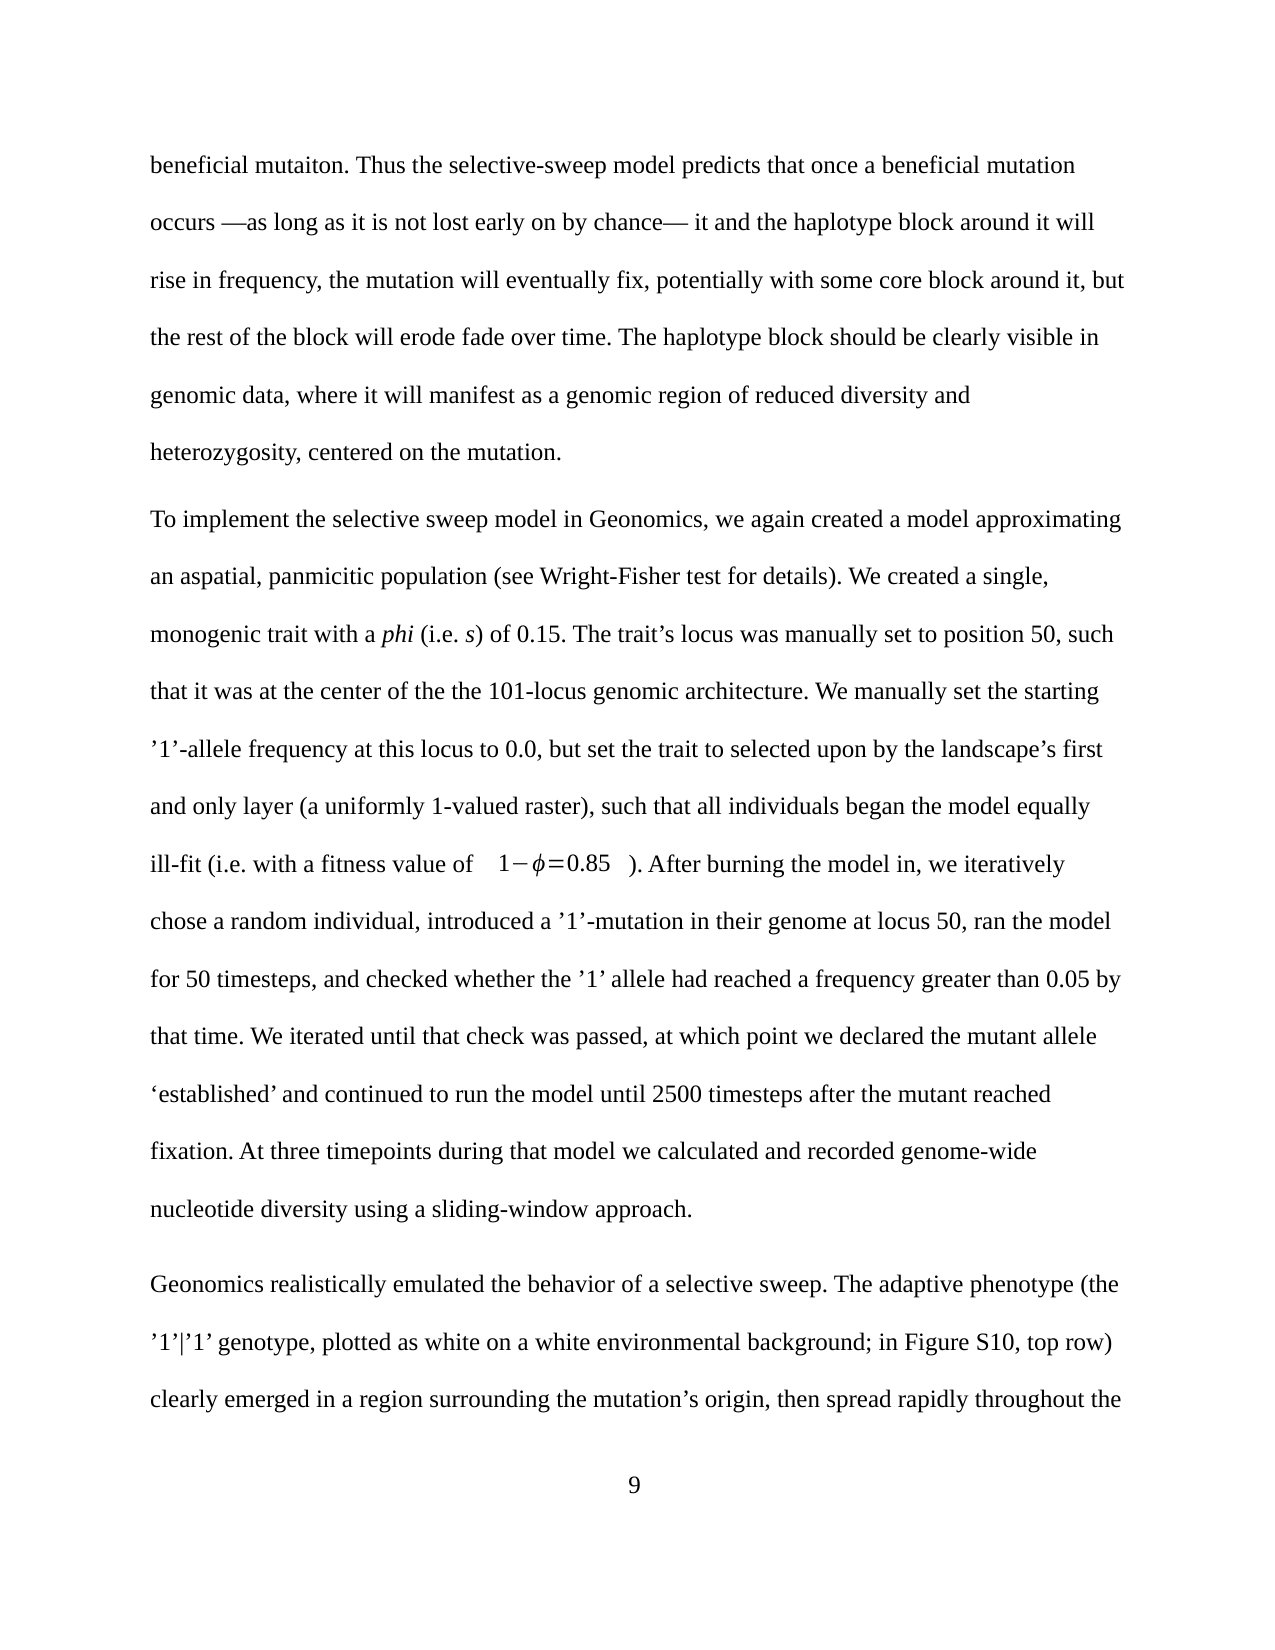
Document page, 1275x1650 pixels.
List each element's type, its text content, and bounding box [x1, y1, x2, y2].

text Geonomics realistically emulated the behavior of a selective sweep. The adaptive phenotype (the ’1’|’1’ genotype, plotted as white on a white environmental background; in Figure S10, top row) clearly emerged in a region surrounding the mutation’s origin, then spread rapidly throughout the [150, 1269, 1125, 1413]
text beneficial mutaiton. Thus the selective-sweep model predicts that once a beneficial mutation occurs —as long as it is not lost early on by chance— it and the haplotype block around it will rise in frequency, the mutation will eventually fix, potentially with some core block around it, but the rest of the block will erode fade over time. The haplotype block should be clearly visible in genomic data, where it will manifest as a genomic region of reduced diversity and heterozygosity, centered on the mutation. [150, 150, 1125, 466]
text To implement the selective sweep model in Geonomics, we again created a model approximating an aspatial, panmicitic population (see Wright-Fisher test for details). We created a single, monogenic trait with a phi (i.e. s) of 0.15. The trait’s locus was manually set to position 50, such that it was at the center of the the 101-locus genomic architecture. We manually set the starting ’1’-allele frequency at this locus to 0.0, but set the trait to selected upon by the landscape’s first and only layer (a uniformly 1-valued raster), such that all individuals began the model equally ill-fit (i.e. with a fitness value of ). After burning the model in, we iteratively chose a random individual, introduced a ’1’-mutation in their genome at locus 50, ran the model for 50 timesteps, and checked whether the ’1’ allele had reached a frequency greater than 0.05 by that time. We iterated until that check was passed, at which point we declared the mutant allele ‘established’ and continued to run the model until 2500 timesteps after the mutant reached fixation. At three timepoints during that model we calculated and recorded genome-wide nucleotide diversity using a sliding-window approach. [150, 504, 1125, 1223]
